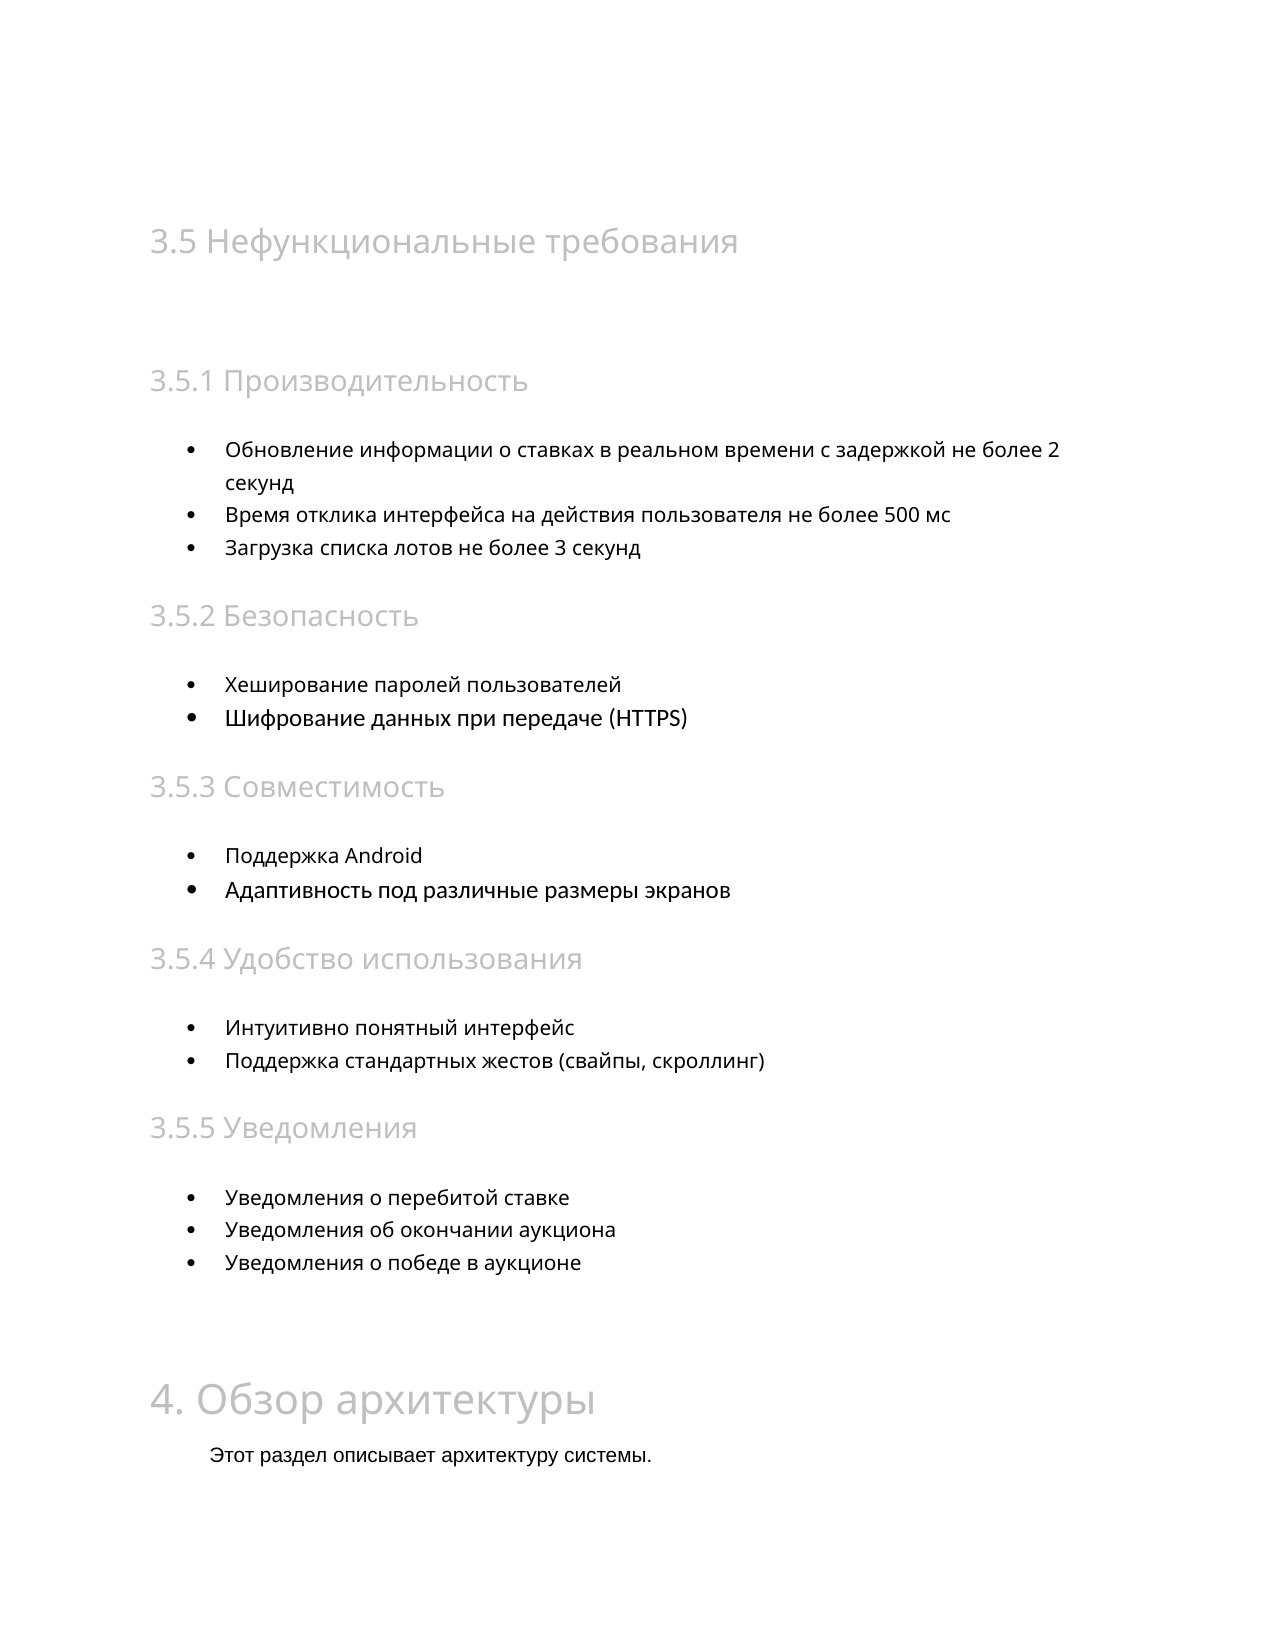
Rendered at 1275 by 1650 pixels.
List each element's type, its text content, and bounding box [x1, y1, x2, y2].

list Шифрование данных при передаче (HTTPS) [187, 702, 1125, 733]
subtitle 4. Обзор архитектуры [150, 1370, 1125, 1426]
subtitle 3.5 Нефункциональные требования [150, 218, 1125, 316]
list Поддержка стандартных жестов (свайпы, скроллинг) [187, 1046, 1125, 1074]
subtitle 3.5.1 Производительность [150, 360, 1125, 400]
list Уведомления об окончании аукциона [187, 1215, 1125, 1244]
list Хеширование паролей пользователей [187, 670, 1125, 698]
text Этот раздел описывает архитектуру системы. [209, 1443, 1125, 1467]
list Загрузка списка лотов не более 3 секунд [187, 533, 1125, 561]
subtitle 3.5.4 Удобство использования [150, 938, 1125, 978]
list Уведомления о перебитой ставке [187, 1183, 1125, 1211]
subtitle 3.5.5 Уведомления [150, 1108, 1125, 1147]
list Уведомления о победе в аукционе [187, 1248, 1125, 1276]
list Адаптивность под различные размеры экранов [187, 874, 1125, 905]
subtitle 3.5.2 Безопасность [150, 595, 1125, 634]
list Поддержка Android [187, 842, 1125, 870]
list Обновление информации о ставках в реальном времени с задержкой не более 2 секунд [187, 435, 1125, 496]
subtitle 3.5.3 Совместимость [150, 767, 1125, 806]
list Интуитивно понятный интерфейс [187, 1013, 1125, 1042]
list Время отклика интерфейса на действия пользователя не более 500 мс [187, 500, 1125, 529]
